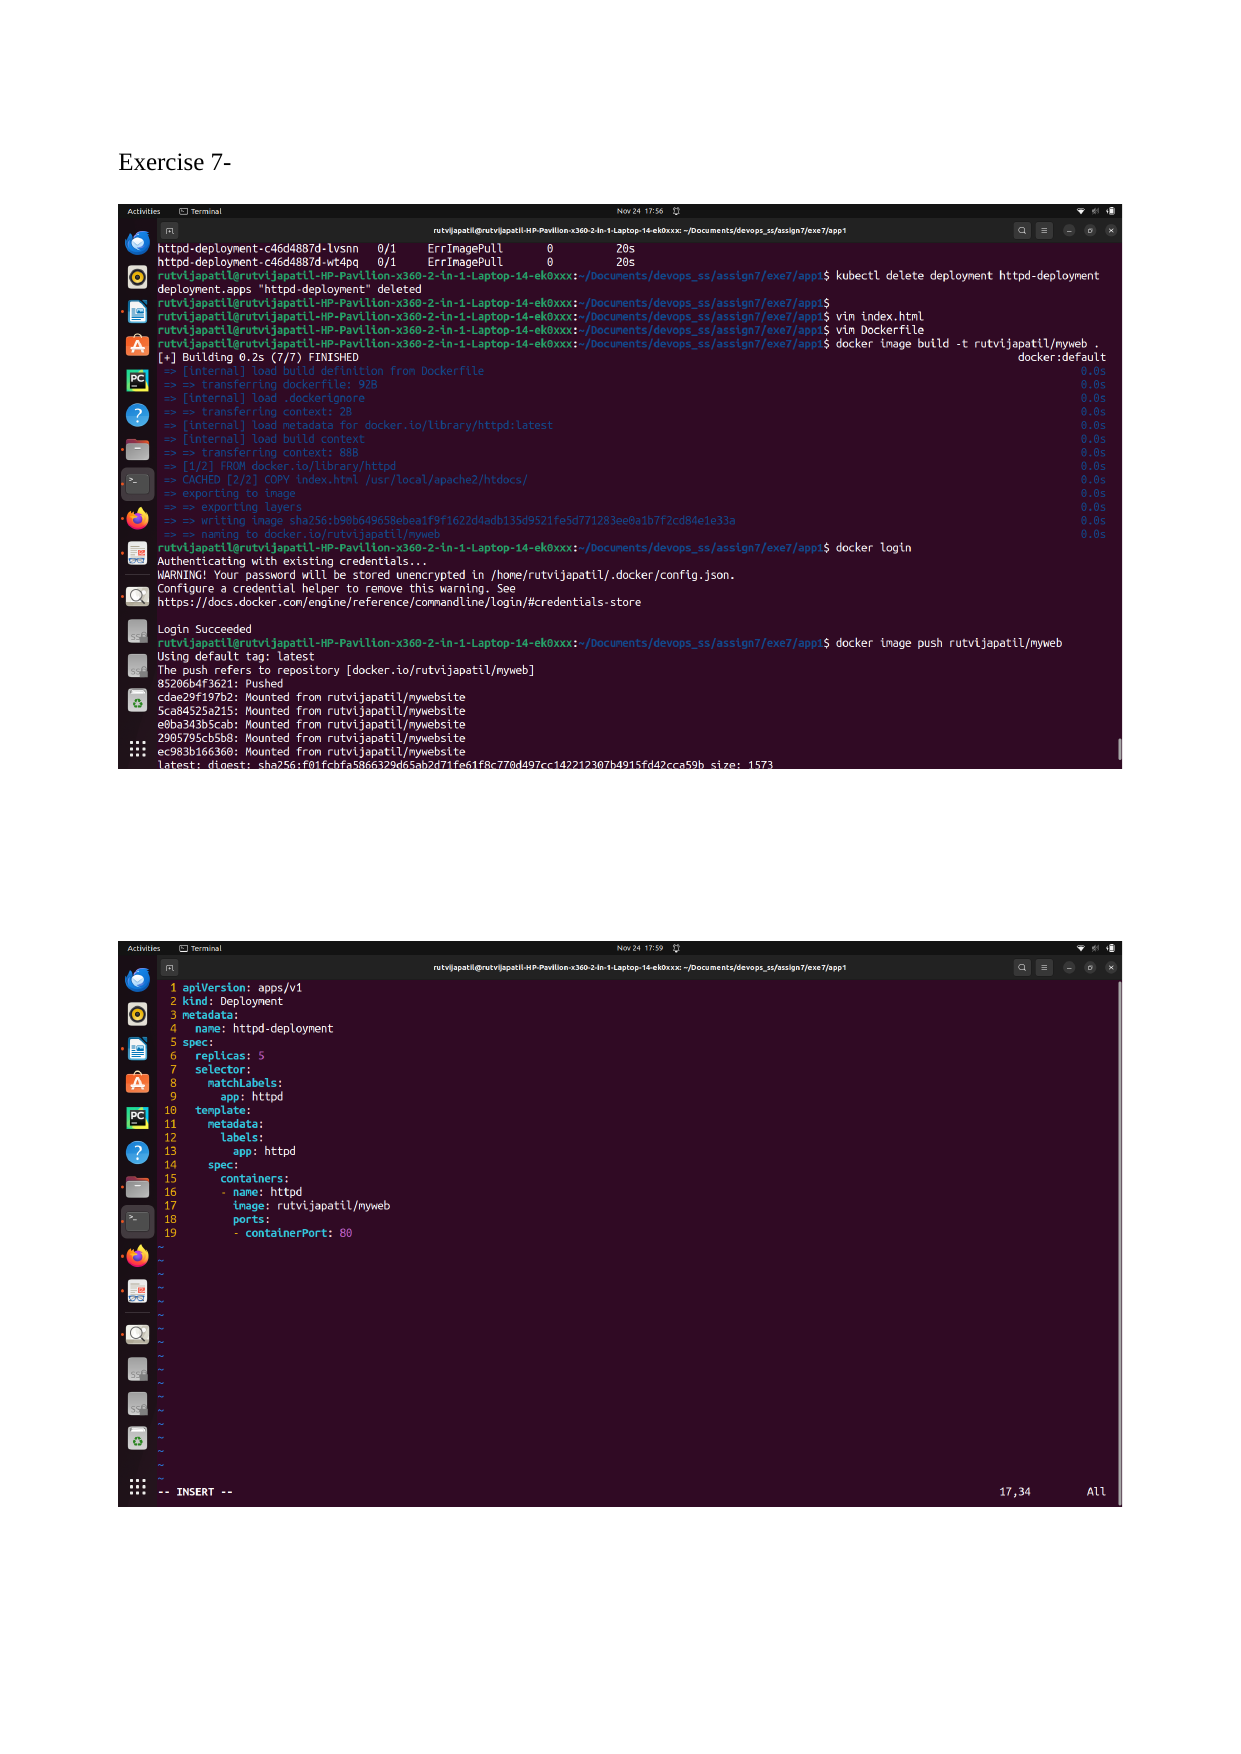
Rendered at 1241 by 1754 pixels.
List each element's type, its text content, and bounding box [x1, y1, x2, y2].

text Exercise 7- [118, 147, 1122, 176]
picture [118, 941, 1123, 1507]
picture [118, 204, 1123, 769]
